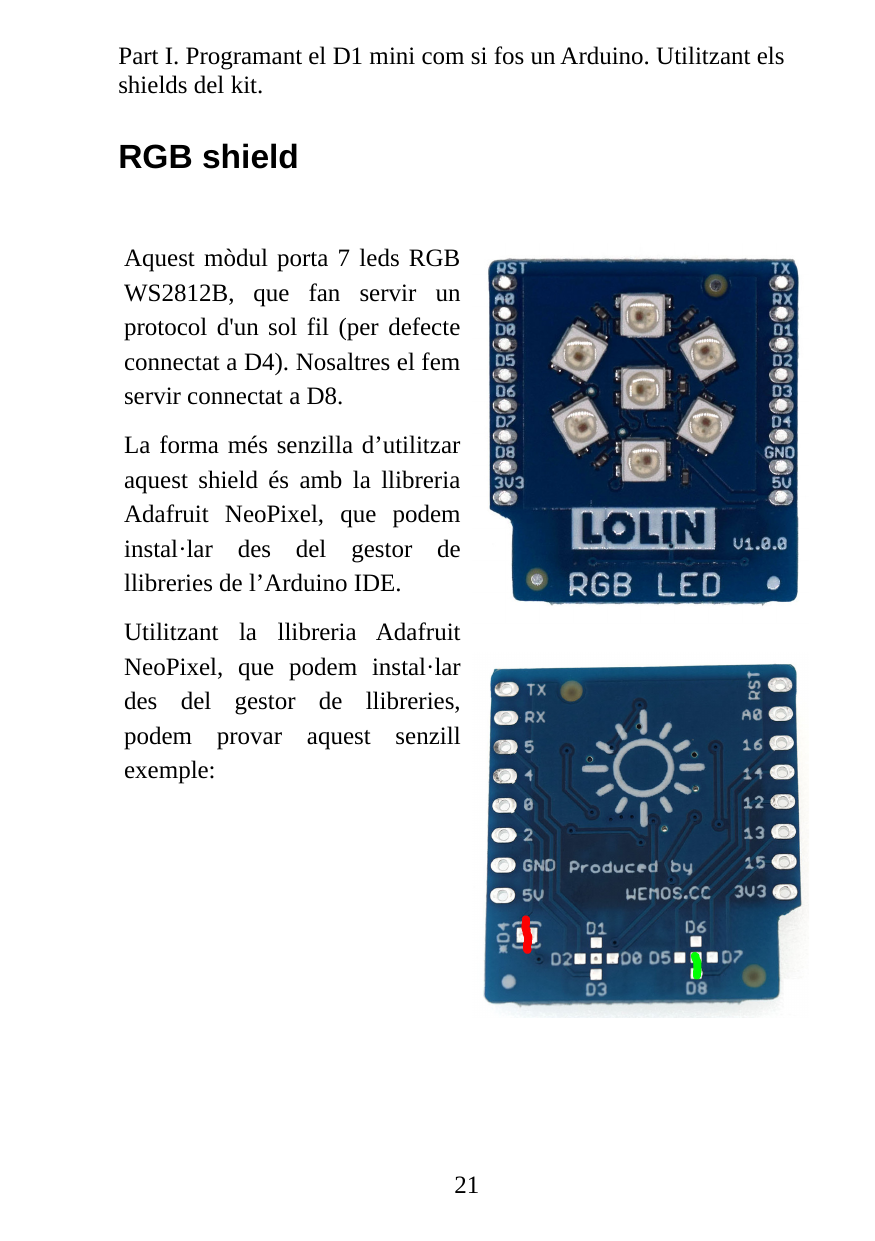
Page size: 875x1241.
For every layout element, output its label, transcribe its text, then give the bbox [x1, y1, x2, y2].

picture [472, 243, 810, 624]
table_header [466, 238, 815, 1052]
subtitle RGB shield [118, 137, 815, 176]
table_header Aquest mòdul porta 7 leds RGB WS2812B, que fan servir un protocol d'un sol fil (per defecte connectat a D4). Nosaltres el fem servir connectat a D8. La forma més senzilla d’utilitzar aquest shield és amb la llibreria Adafruit NeoPixel, que podem instal·lar des del gestor de llibreries de l’Arduino IDE. Utilitzant la llibreria Adafruit NeoPixel, que podem instal·lar des del gestor de llibreries, podem provar aquest senzill exemple: [118, 238, 466, 1052]
picture [472, 652, 810, 1018]
